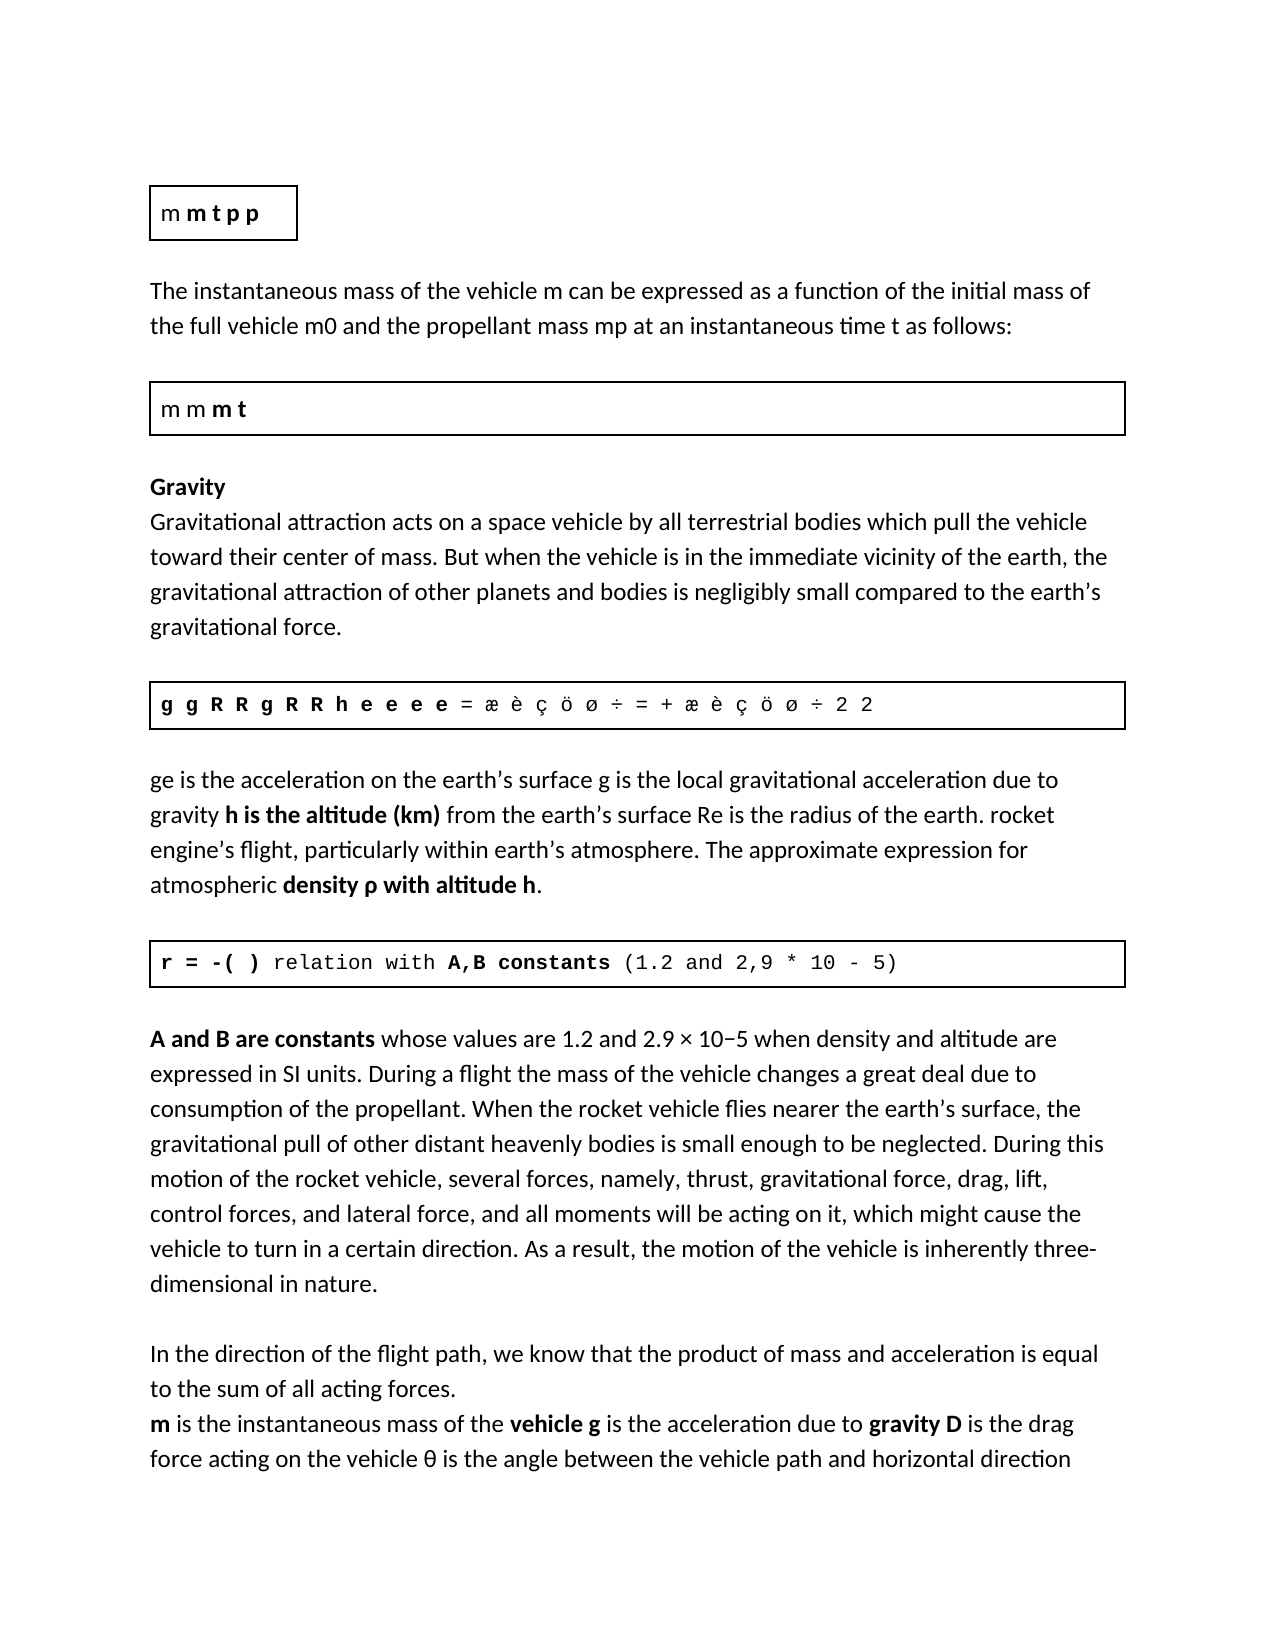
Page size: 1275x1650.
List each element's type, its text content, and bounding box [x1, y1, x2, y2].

text Gravitational attraction acts on a space vehicle by all terrestrial bodies which pull the vehicle toward their center of mass. But when the vehicle is in the immediate vicinity of the earth, the gravitational attraction of other planets and bodies is negligibly small compared to the earth’s gravitational force. [150, 506, 1125, 642]
text m is the instantaneous mass of the vehicle g is the acceleration due to gravity D is the drag force acting on the vehicle θ is the angle between the vehicle path and horizontal direction [150, 1408, 1125, 1474]
text A and B are constants whose values are 1.2 and 2.9 × 10−5 when density and altitude are expressed in SI units. During a flight the mass of the vehicle changes a great deal due to consumption of the propellant. When the rocket vehicle flies nearer the earth’s surface, the gravitational pull of other distant heavenly bodies is small enough to be neglected. During this motion of the rocket vehicle, several forces, namely, thrust, gravitational force, drag, lift, control forces, and lateral force, and all moments will be acting on it, which might cause the vehicle to turn in a certain direction. As a result, the motion of the vehicle is inherently three-dimensional in nature. [150, 1023, 1125, 1299]
text The instantaneous mass of the vehicle m can be expressed as a function of the initial mass of the full vehicle m0 and the propellant mass mp at an instantaneous time t as follows: [150, 276, 1125, 341]
table_header g g R R g R R h e e e e = æ è ç ö ø ÷ = + æ è ç ö ø ÷ 2 2 [151, 683, 1124, 728]
table_header m m t p p [151, 187, 296, 238]
text In the direction of the flight path, we know that the product of mass and acceleration is equal to the sum of all acting forces. [150, 1338, 1125, 1404]
text Gravity [150, 471, 1125, 502]
table_header r = -( ) relation with A,B constants (1.2 and 2,9 * 10 - 5) [151, 942, 1124, 986]
table_header m m m t [151, 383, 1124, 434]
text ge is the acceleration on the earth’s surface g is the local gravitational acceleration due to gravity h is the altitude (km) from the earth’s surface Re is the radius of the earth. rocket engine’s flight, particularly within earth’s atmosphere. The approximate expression for atmospheric density ρ with altitude h. [150, 765, 1125, 900]
